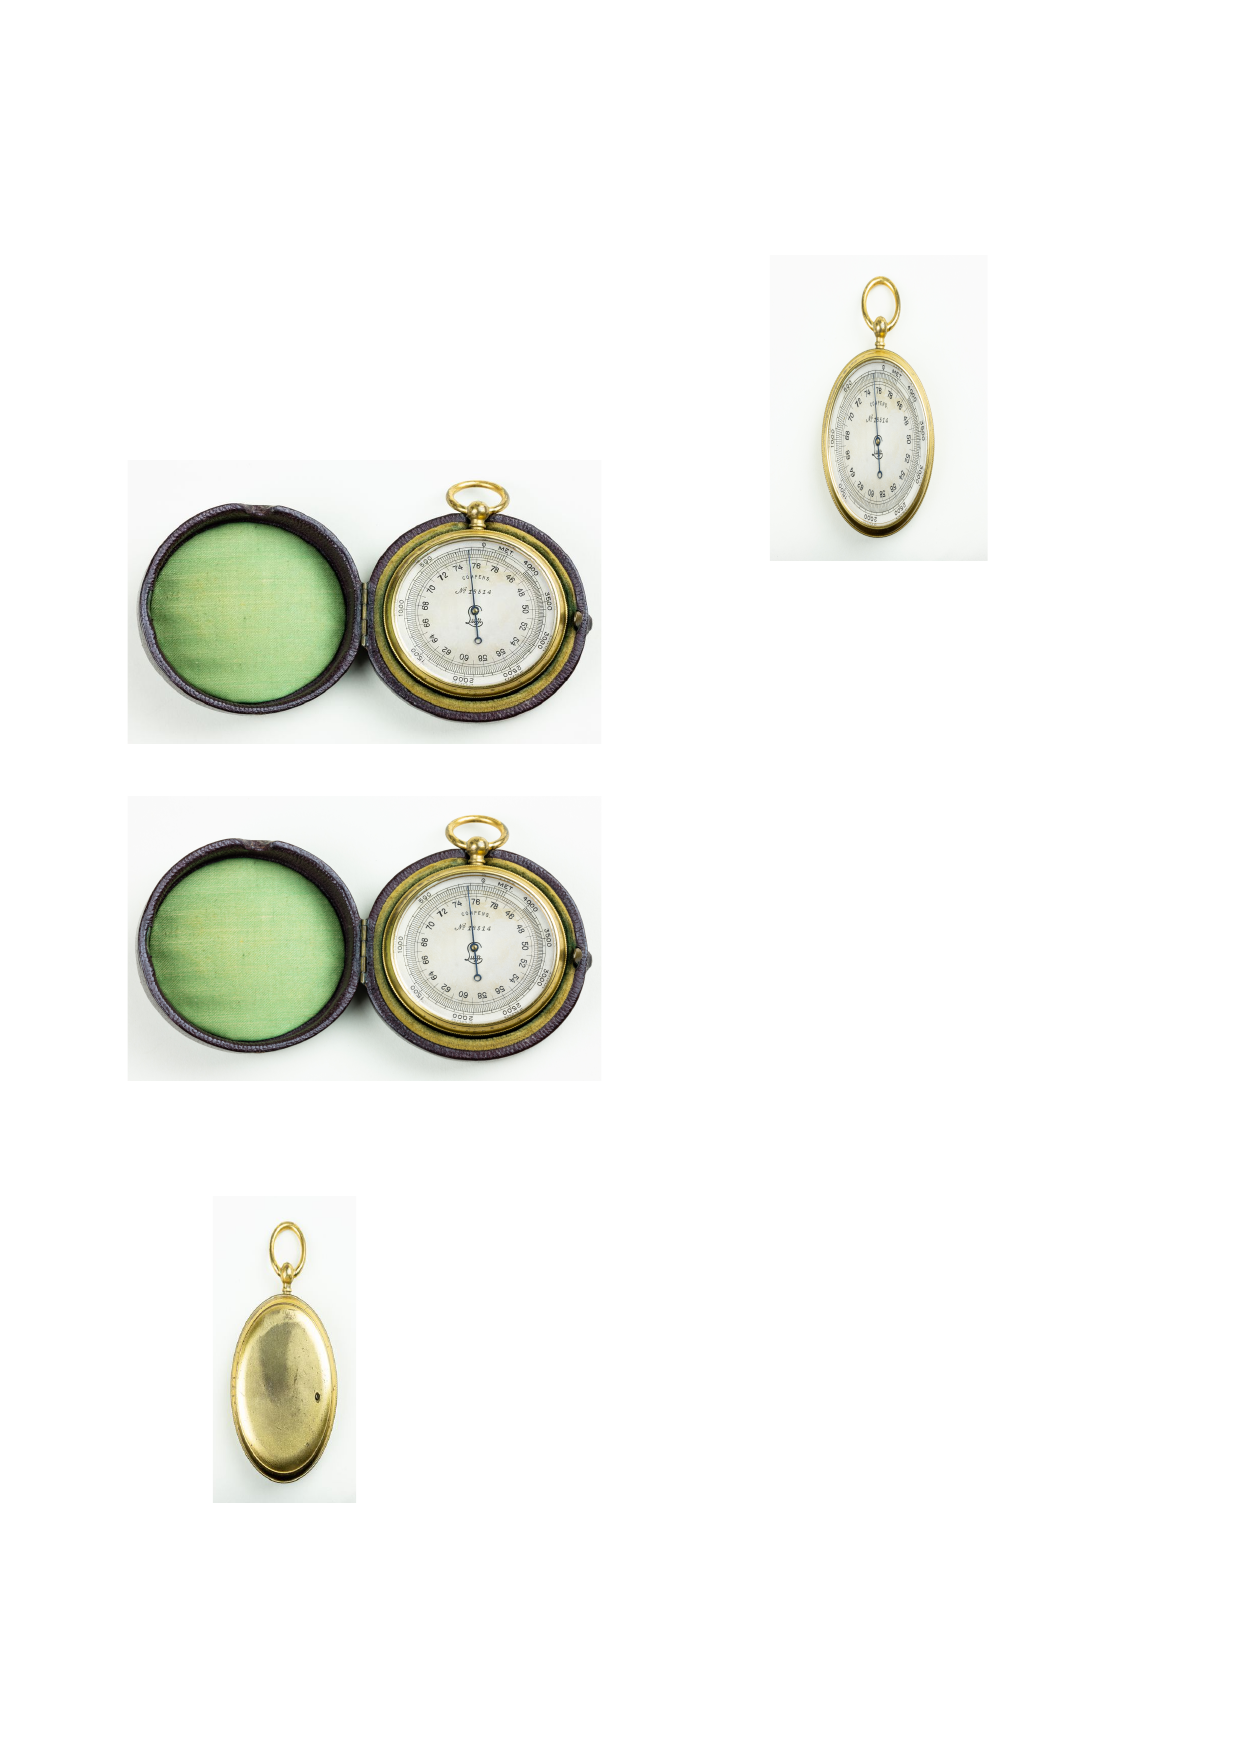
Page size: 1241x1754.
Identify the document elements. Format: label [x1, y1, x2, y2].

picture [769, 255, 988, 561]
picture [212, 1196, 357, 1503]
picture [127, 796, 602, 1081]
picture [127, 460, 602, 744]
